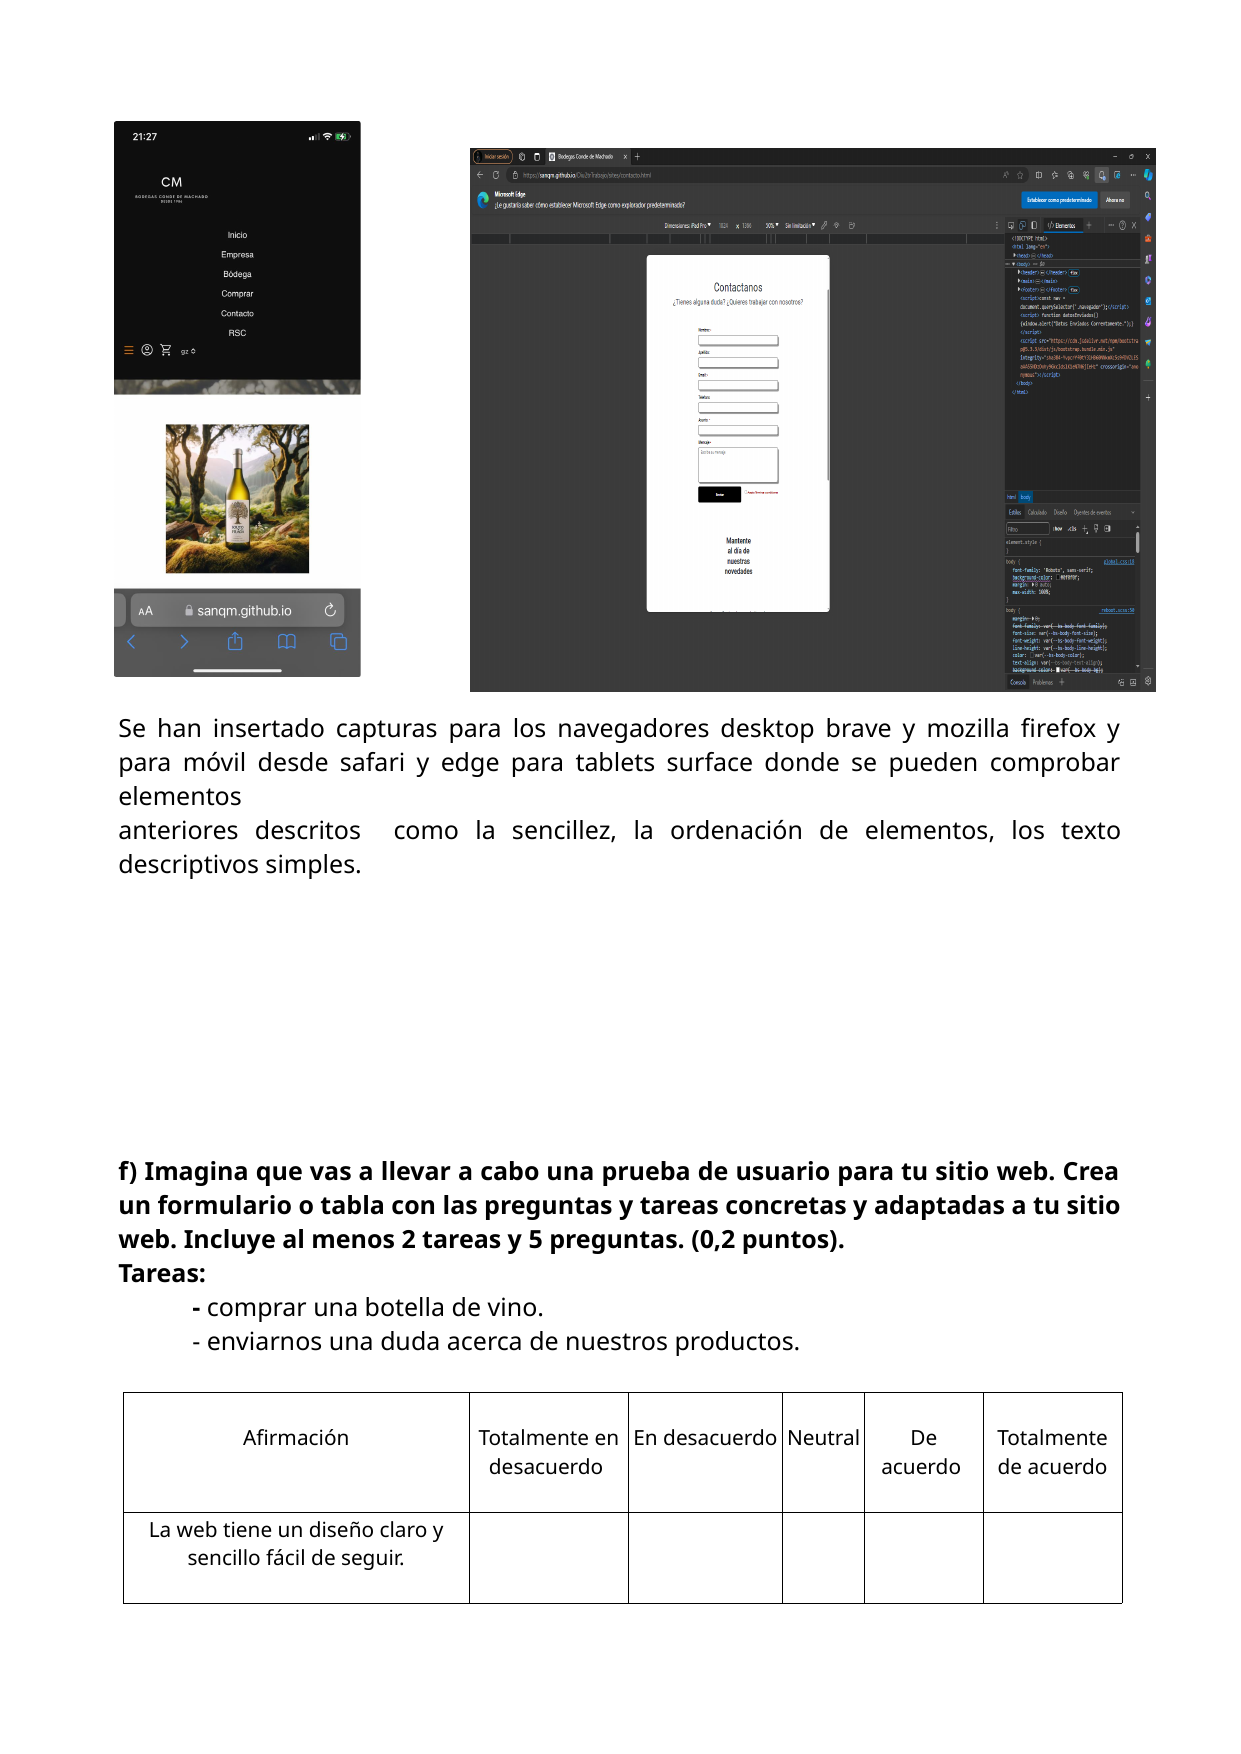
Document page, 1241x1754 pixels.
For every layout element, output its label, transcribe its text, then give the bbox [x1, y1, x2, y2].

table_cell [629, 1513, 782, 1603]
table_header De acuerdo [865, 1393, 983, 1512]
text f) Imagina que vas a llevar a cabo una prueba de usuario para tu sitio web. Crea un formulario o tabla con las preguntas y tareas concretas y adaptadas a tu sitio web. Incluye al menos 2 tareas y 5 preguntas. (0,2 puntos). [118, 1153, 1122, 1256]
text - enviarnos una duda acerca de nuestros productos. [192, 1324, 1122, 1358]
table_cell [865, 1513, 983, 1603]
text - comprar una botella de vino. [192, 1290, 1122, 1324]
table_cell [783, 1513, 864, 1603]
picture [114, 121, 361, 677]
table_cell La web tiene un diseño claro y sencillo fácil de seguir. [124, 1513, 469, 1603]
table_header Totalmente de acuerdo [984, 1393, 1122, 1512]
text Tareas: [118, 1256, 1122, 1290]
table_cell [984, 1513, 1122, 1603]
text anteriores descritos como la sencillez, la ordenación de elementos, los texto descriptivos simples. [118, 813, 1122, 881]
picture [470, 148, 1156, 692]
table_header Afirmación [124, 1393, 469, 1512]
table_header Neutral [783, 1393, 864, 1512]
text Se han insertado capturas para los navegadores desktop brave y mozilla firefox y para móvil desde safari y edge para tablets surface donde se pueden comprobar elementos [118, 711, 1122, 813]
table_header En desacuerdo [629, 1393, 782, 1512]
table_header Totalmente en desacuerdo [470, 1393, 628, 1512]
table_cell [470, 1513, 628, 1603]
